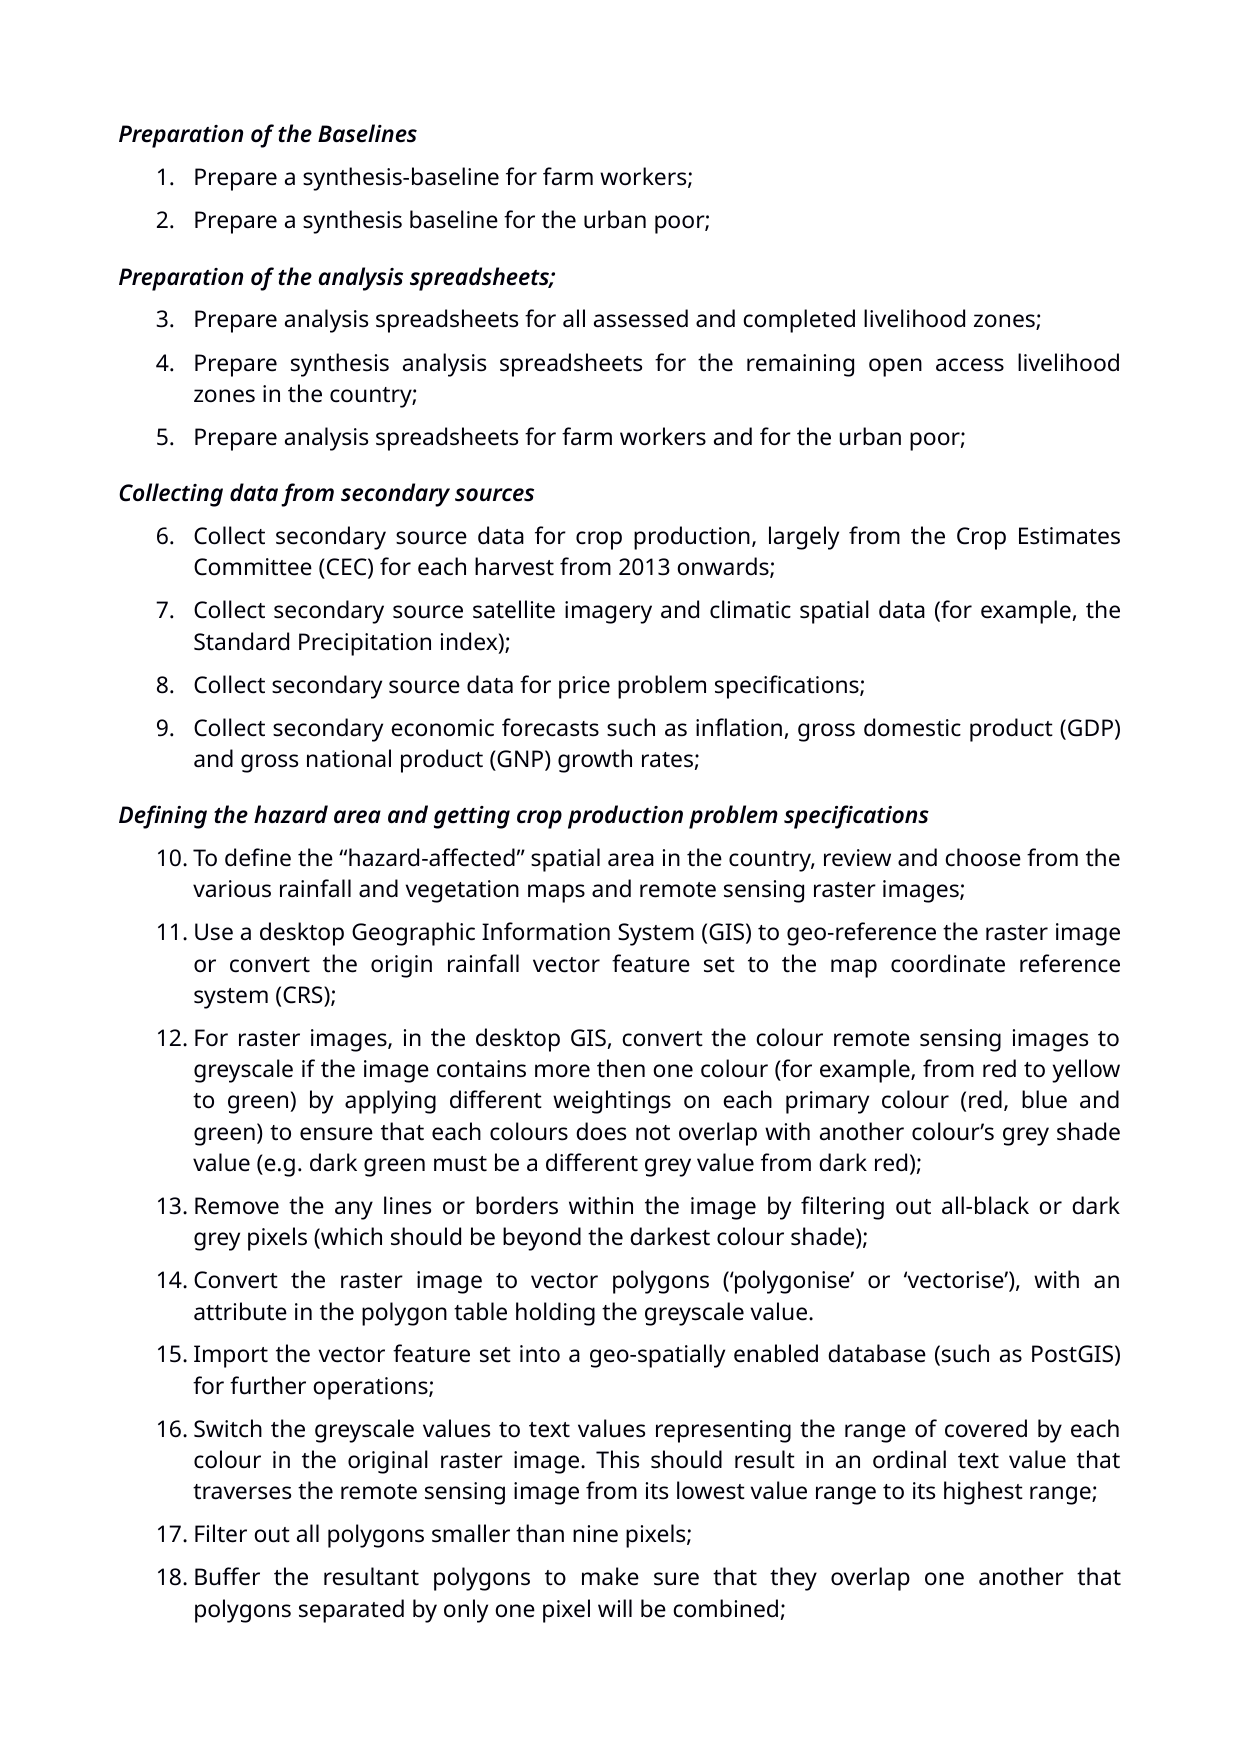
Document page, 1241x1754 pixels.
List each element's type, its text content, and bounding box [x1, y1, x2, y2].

list Prepare analysis spreadsheets for all assessed and completed livelihood zones; [156, 303, 1122, 335]
subtitle Collecting data from secondary sources [118, 477, 1122, 508]
list Use a desktop Geographic Information System (GIS) to geo-reference the raster image or convert the origin rainfall vector feature set to the map coordinate reference system (CRS); [156, 916, 1122, 1010]
subtitle Preparation of the analysis spreadsheets; [118, 260, 1122, 292]
list Remove the any lines or borders within the image by filtering out all-black or dark grey pixels (which should be beyond the darkest colour shade); [156, 1190, 1122, 1252]
list Collect secondary source data for price problem specifications; [156, 668, 1122, 700]
list Buffer the resultant polygons to make sure that they overlap one another that polygons separated by only one pixel will be combined; [156, 1561, 1122, 1624]
list To define the “hazard-affected” spatial area in the country, review and choose from the various rainfall and vegetation maps and remote sensing raster images; [156, 842, 1122, 904]
list Prepare a synthesis baseline for the urban poor; [156, 204, 1122, 235]
list Import the vector feature set into a geo-spatially enabled database (such as PostGIS) for further operations; [156, 1338, 1122, 1401]
subtitle Defining the hazard area and getting crop production problem specifications [118, 799, 1122, 830]
subtitle Preparation of the Baselines [118, 118, 1122, 149]
list Convert the raster image to vector polygons (‘polygonise’ or ‘vectorise’), with an attribute in the polygon table holding the greyscale value. [156, 1264, 1122, 1327]
list Filter out all polygons smaller than nine pixels; [156, 1518, 1122, 1549]
list Collect secondary source satellite imagery and climatic spatial data (for example, the Standard Precipitation index); [156, 594, 1122, 657]
list Collect secondary economic forecasts such as inflation, gross domestic product (GDP) and gross national product (GNP) growth rates; [156, 712, 1122, 774]
list Switch the greyscale values to text values representing the range of covered by each colour in the original raster image. This should result in an ordinal text value that traverses the remote sensing image from its lowest value range to its highest range; [156, 1413, 1122, 1506]
list For raster images, in the desktop GIS, convert the colour remote sensing images to greyscale if the image contains more then one colour (for example, from red to yellow to green) by applying different weightings on each primary colour (red, blue and green) to ensure that each colours does not overlap with another colour’s grey shade value (e.g. dark green must be a different grey value from dark red); [156, 1022, 1122, 1178]
list Prepare synthesis analysis spreadsheets for the remaining open access livelihood zones in the country; [156, 346, 1122, 409]
list Collect secondary source data for crop production, largely from the Crop Estimates Committee (CEC) for each harvest from 2013 onwards; [156, 520, 1122, 582]
list Prepare a synthesis-baseline for farm workers; [156, 161, 1122, 192]
list Prepare analysis spreadsheets for farm workers and for the urban poor; [156, 421, 1122, 452]
